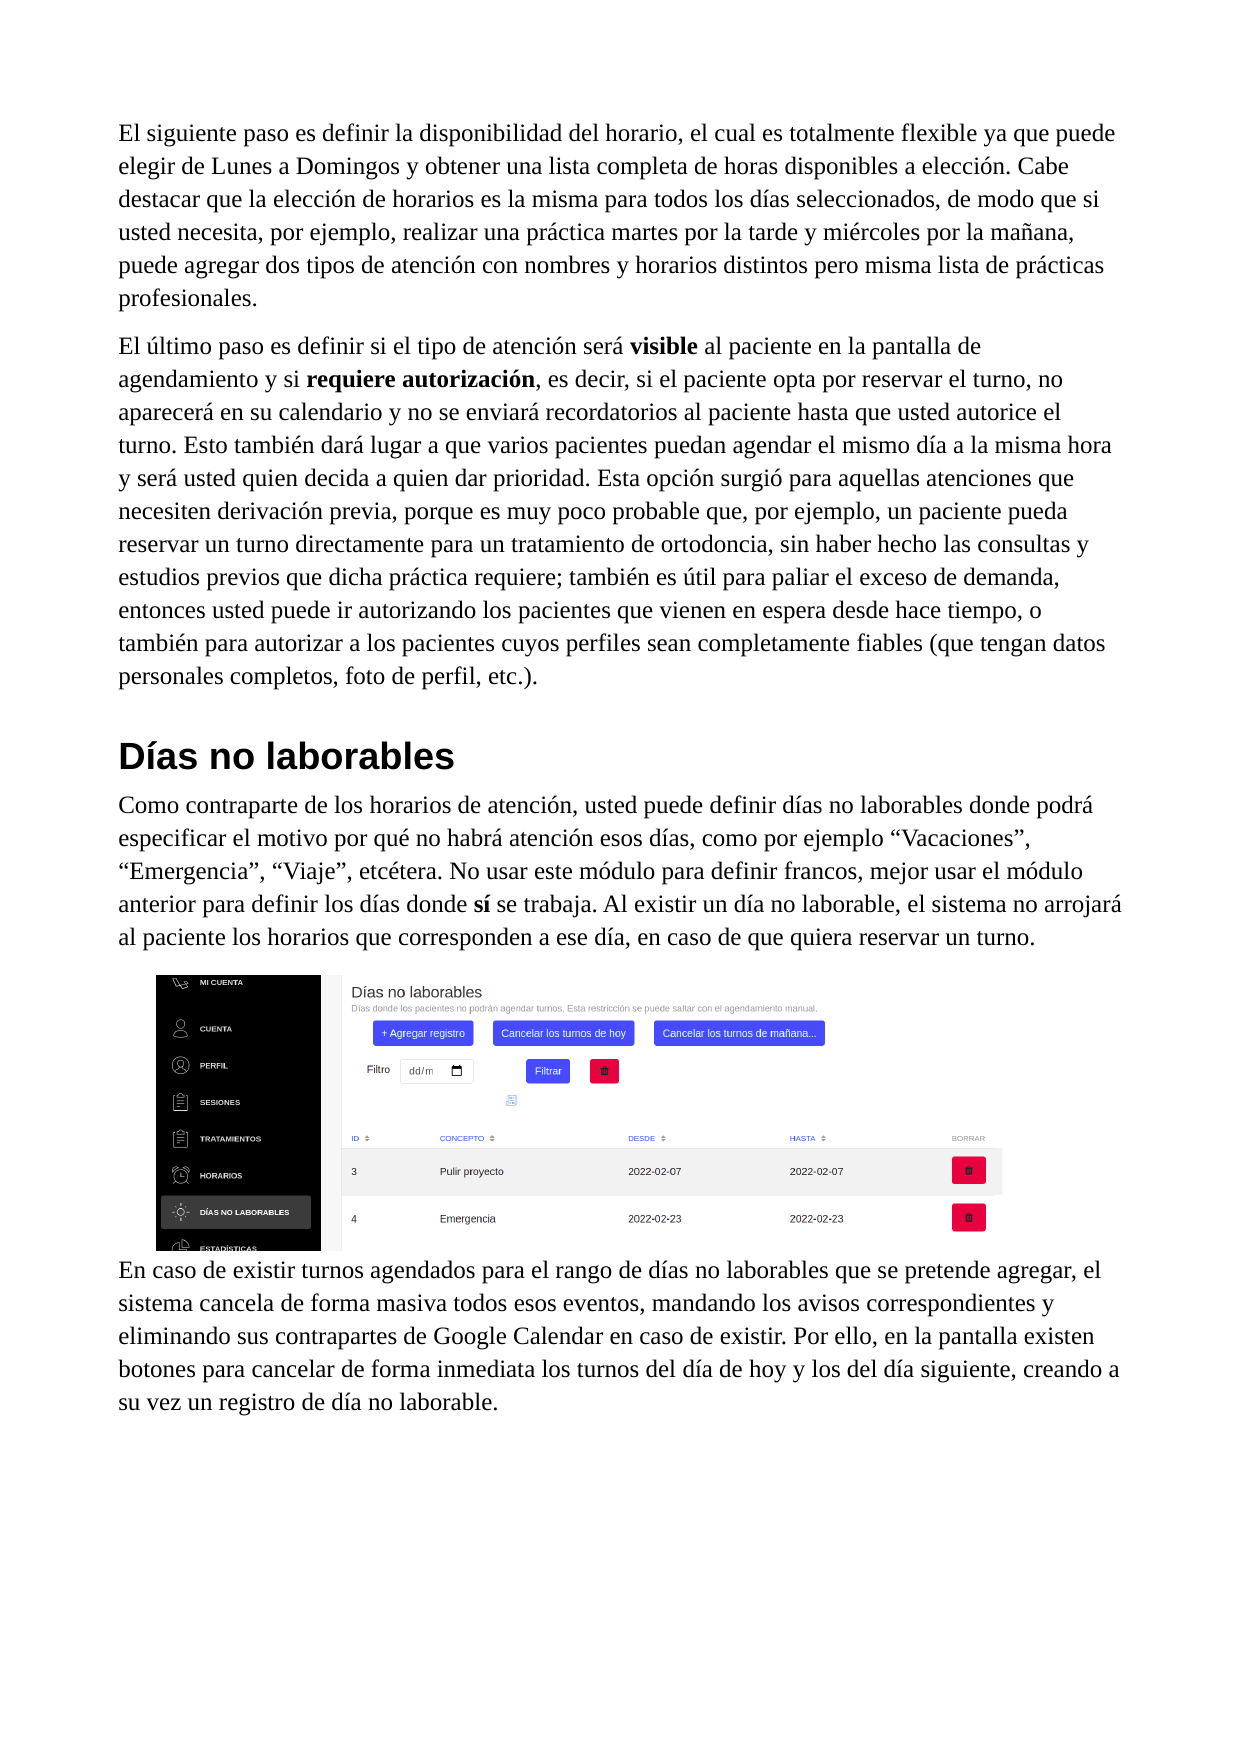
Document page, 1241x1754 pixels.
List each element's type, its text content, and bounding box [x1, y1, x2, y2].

text Como contraparte de los horarios de atención, usted puede definir días no laborables donde podrá especificar el motivo por qué no habrá atención esos días, como por ejemplo “Vacaciones”, “Emergencia”, “Viaje”, etcétera. No usar este módulo para definir francos, mejor usar el módulo anterior para definir los días donde sí se trabaja. Al existir un día no laborable, el sistema no arrojará al paciente los horarios que corresponden a ese día, en caso de que quiera reservar un turno. [118, 790, 1122, 951]
text En caso de existir turnos agendados para el rango de días no laborables que se pretende agregar, el sistema cancela de forma masiva todos esos eventos, mandando los avisos correspondientes y eliminando sus contrapartes de Google Calendar en caso de existir. Por ello, en la pantalla existen botones para cancelar de forma inmediata los turnos del día de hoy y los del día siguiente, creando a su vez un registro de día no laborable. [118, 1255, 1122, 1416]
text El siguiente paso es definir la disponibilidad del horario, el cual es totalmente flexible ya que puede elegir de Lunes a Domingos y obtener una lista completa de horas disponibles a elección. Cabe destacar que la elección de horarios es la misma para todos los días seleccionados, de modo que si usted necesita, por ejemplo, realizar una práctica martes por la tarde y miércoles por la mañana, puede agregar dos tipos de atención con nombres y horarios distintos pero misma lista de prácticas profesionales. [118, 118, 1122, 312]
subtitle Días no laborables [118, 734, 1122, 777]
text El último paso es definir si el tipo de atención será visible al paciente en la pantalla de agendamiento y si requiere autorización, es decir, si el paciente opta por reservar el turno, no aparecerá en su calendario y no se enviará recordatorios al paciente hasta que usted autorice el turno. Esto también dará lugar a que varios pacientes puedan agendar el mismo día a la misma hora y será usted quien decida a quien dar prioridad. Esta opción surgió para aquellas atenciones que necesiten derivación previa, porque es muy poco probable que, por ejemplo, un paciente pueda reservar un turno directamente para un tratamiento de ortodoncia, sin haber hecho las consultas y estudios previos que dicha práctica requiere; también es útil para paliar el exceso de demanda, entonces usted puede ir autorizando los pacientes que vienen en espera desde hace tiempo, o también para autorizar a los pacientes cuyos perfiles sean completamente fiables (que tengan datos personales completos, foto de perfil, etc.). [118, 331, 1122, 690]
picture [156, 975, 1003, 1251]
